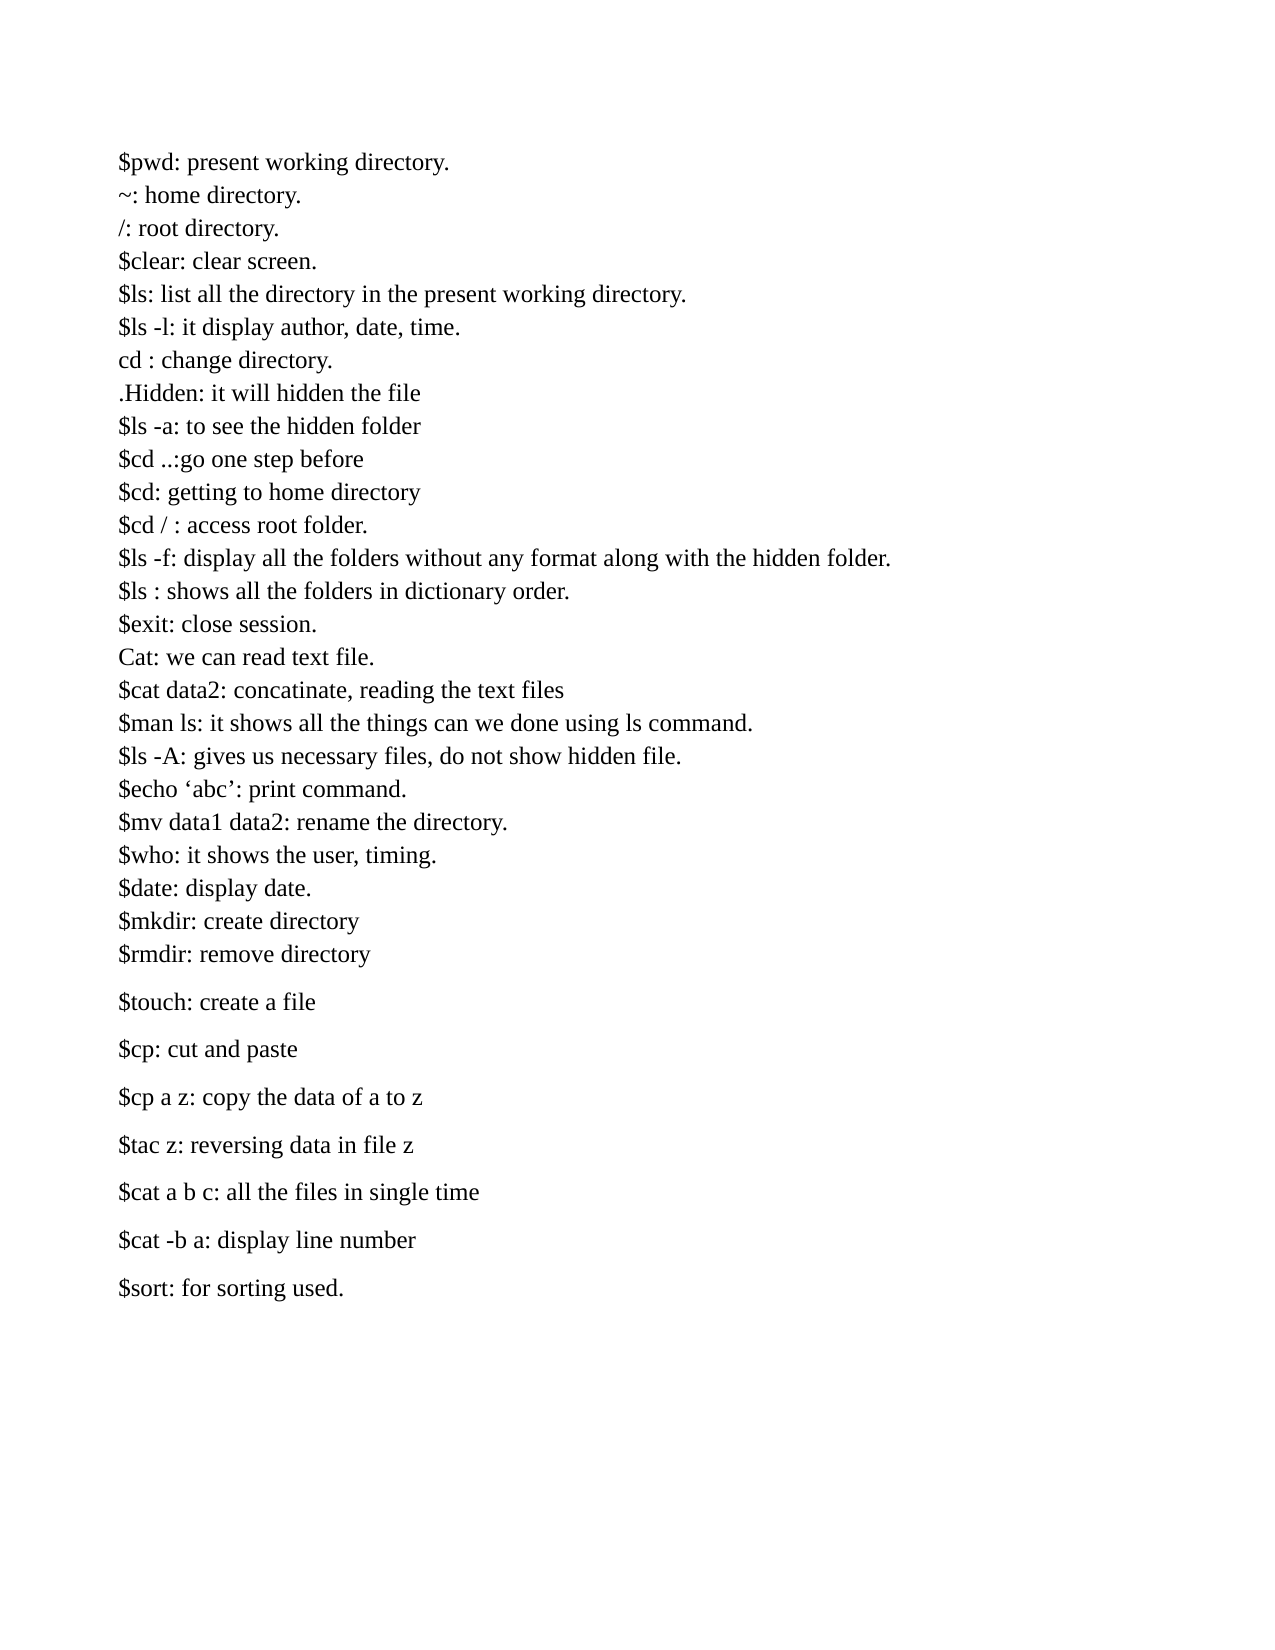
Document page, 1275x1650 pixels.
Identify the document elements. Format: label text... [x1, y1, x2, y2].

text $rmdir: remove directory [118, 939, 1157, 968]
text /: root directory. [118, 213, 1157, 242]
text Cat: we can read text file. [118, 642, 1157, 671]
text $ls: list all the directory in the present working directory. [118, 279, 1157, 308]
text cd : change directory. [118, 345, 1157, 374]
text $touch: create a file [118, 987, 1157, 1016]
text $echo ‘abc’: print command. [118, 774, 1157, 803]
text $tac z: reversing data in file z [118, 1130, 1157, 1158]
text $sort: for sorting used. [118, 1273, 1157, 1301]
text $exit: close session. [118, 609, 1157, 638]
text $clear: clear screen. [118, 246, 1157, 275]
text $cat -b a: display line number [118, 1225, 1157, 1254]
text $cp: cut and paste [118, 1034, 1157, 1063]
text $who: it shows the user, timing. [118, 840, 1157, 869]
text $mv data1 data2: rename the directory. [118, 807, 1157, 836]
text $pwd: present working directory. [118, 147, 1157, 176]
text $cat a b c: all the files in single time [118, 1177, 1157, 1206]
text $cd: getting to home directory [118, 477, 1157, 506]
text $ls : shows all the folders in dictionary order. [118, 576, 1157, 605]
text $cd ..:go one step before [118, 444, 1157, 473]
text $cp a z: copy the data of a to z [118, 1082, 1157, 1111]
text $cat data2: concatinate, reading the text files [118, 675, 1157, 704]
text $ls -A: gives us necessary files, do not show hidden file. [118, 741, 1157, 770]
text $ls -f: display all the folders without any format along with the hidden folder. [118, 543, 1157, 572]
text $ls -l: it display author, date, time. [118, 312, 1157, 341]
text ~: home directory. [118, 180, 1157, 209]
text $date: display date. [118, 873, 1157, 902]
text .Hidden: it will hidden the file [118, 378, 1157, 407]
text $mkdir: create directory [118, 906, 1157, 935]
text $cd / : access root folder. [118, 510, 1157, 539]
text $ls -a: to see the hidden folder [118, 411, 1157, 440]
text $man ls: it shows all the things can we done using ls command. [118, 708, 1157, 737]
